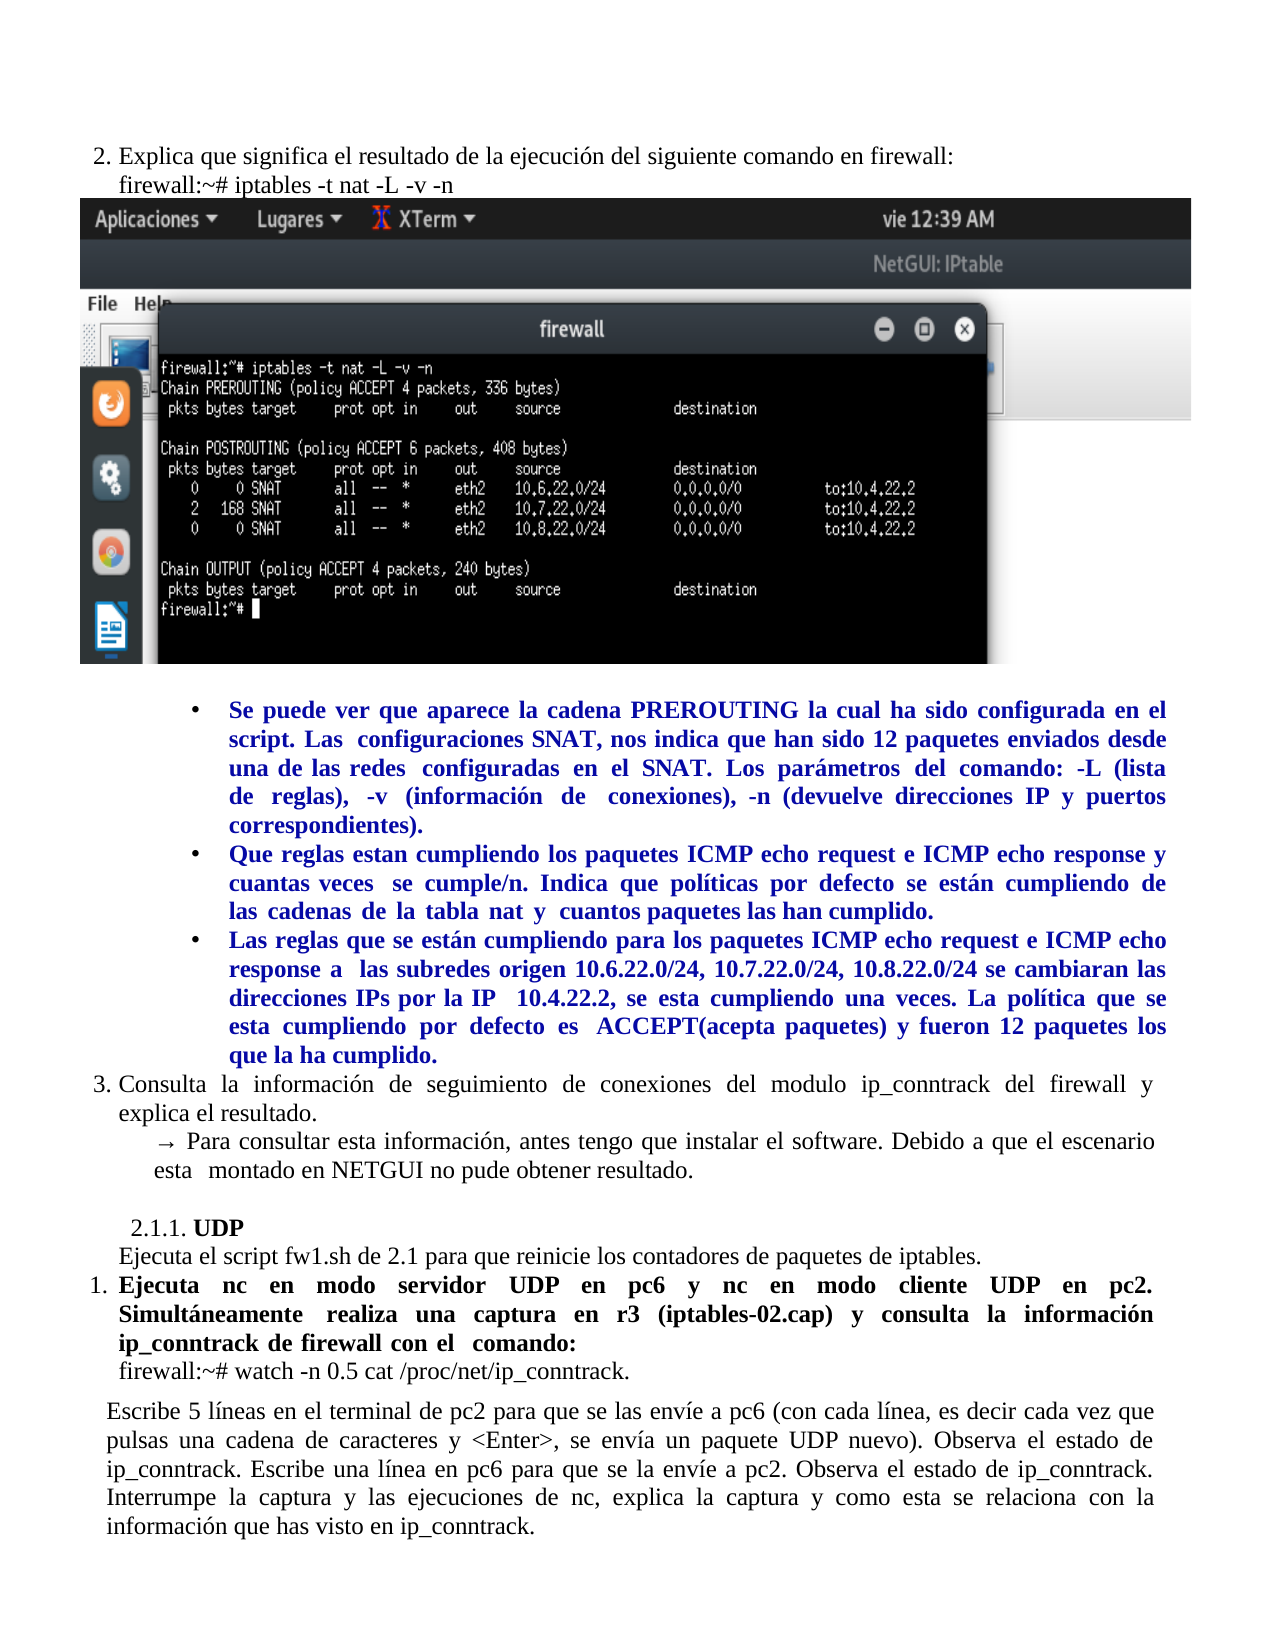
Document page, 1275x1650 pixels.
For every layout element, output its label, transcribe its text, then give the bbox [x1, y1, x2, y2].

list Se puede ver que aparece la cadena PREROUTING la cual ha sido configurada en el script. Las configuraciones SNAT, nos indica que han sido 12 paquetes enviados desde una de las redes configuradas en el SNAT. Los parámetros del comando: -L (lista de reglas), -v (información de conexiones), -n (devuelve direcciones IP y puertos correspondientes). [191, 695, 1167, 839]
text Escribe 5 líneas en el terminal de pc2 para que se las envíe a pc6 (con cada línea, es decir cada vez que pulsas una cadena de caracteres y <Enter>, se envía un paquete UDP nuevo). Observa el estado de ip_conntrack. Escribe una línea en pc6 para que se la envíe a pc2. Observa el estado de ip_conntrack. Interrumpe la captura y las ejecuciones de nc, explica la captura y como esta se relaciona con la información que has visto en ip_conntrack. [106, 1396, 1154, 1540]
text Ejecuta el script fw1.sh de 2.1 para que reinicie los contadores de paquetes de iptables. [118, 1241, 1167, 1270]
list Consulta la información de seguimiento de conexiones del modulo ip_conntrack del firewall y explica el resultado. [106, 1069, 1154, 1126]
list UDP [130, 1213, 1167, 1241]
list Explica que significa el resultado de la ejecución del siguiente comando en firewall: firewall:~# iptables -t nat -L -v -n [106, 141, 982, 198]
text → Para consultar esta información, antes tengo que instalar el software. Debido a que el escenario esta montado en NETGUI no pude obtener resultado. [153, 1126, 1155, 1184]
list Las reglas que se están cumpliendo para los paquetes ICMP echo request e ICMP echo response a las subredes origen 10.6.22.0/24, 10.7.22.0/24, 10.8.22.0/24 se cambiaran las direcciones IPs por la IP 10.4.22.2, se esta cumpliendo una veces. La política que se esta cumpliendo por defecto es ACCEPT(acepta paquetes) y fueron 12 paquetes los que la ha cumplido. [191, 925, 1167, 1069]
picture [80, 198, 1192, 664]
list Ejecuta nc en modo servidor UDP en pc6 y nc en modo cliente UDP en pc2. Simultáneamente realiza una captura en r3 (iptables-02.cap) y consulta la información ip_conntrack de firewall con el comando: [106, 1270, 1154, 1356]
text firewall:~# watch -n 0.5 cat /proc/net/ip_conntrack. [118, 1356, 1167, 1385]
list Que reglas estan cumpliendo los paquetes ICMP echo request e ICMP echo response y cuantas veces se cumple/n. Indica que políticas por defecto se están cumpliendo de las cadenas de la tabla nat y cuantos paquetes las han cumplido. [191, 839, 1167, 925]
